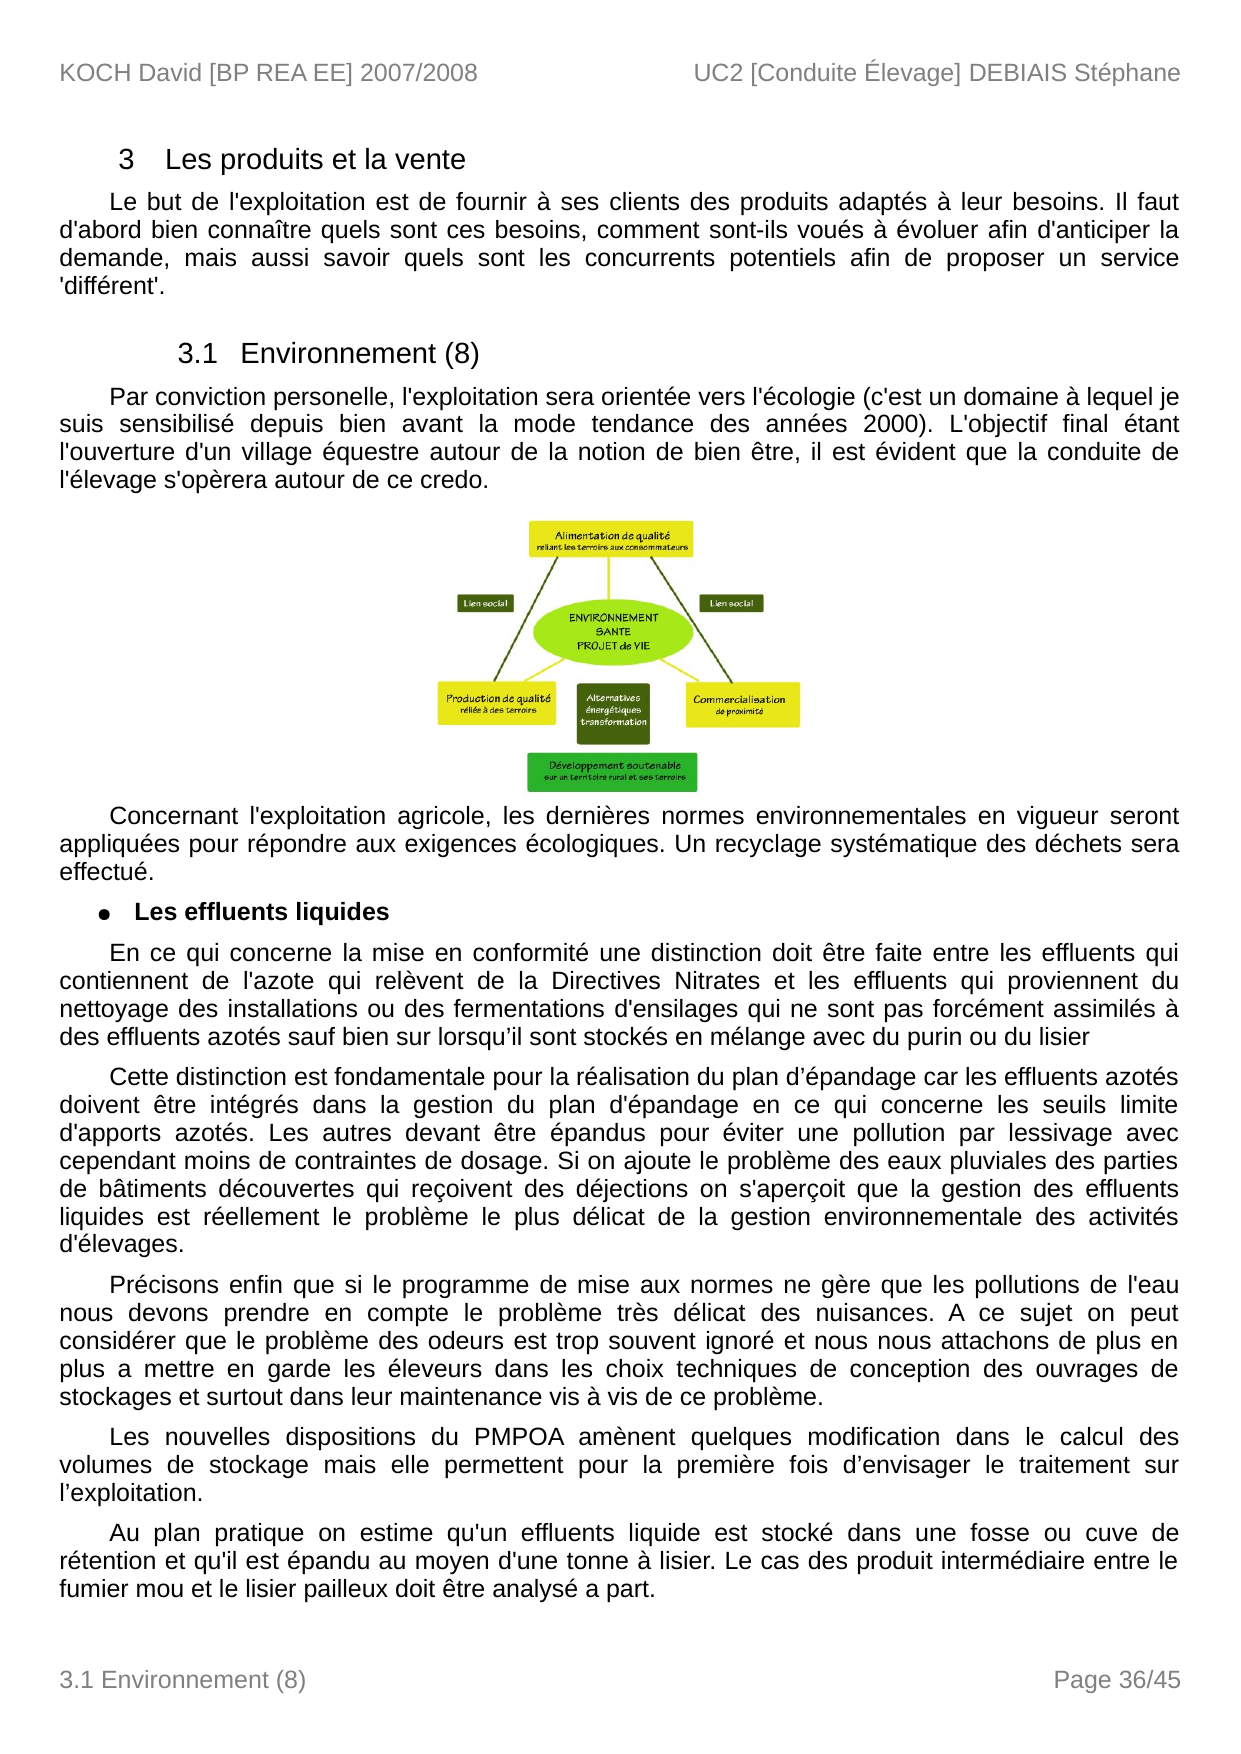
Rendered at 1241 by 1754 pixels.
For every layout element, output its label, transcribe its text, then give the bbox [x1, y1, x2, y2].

text Par conviction personelle, l'exploitation sera orientée vers l'écologie (c'est un domaine à lequel je suis sensibilisé depuis bien avant la mode tendance des années 2000). L'objectif final étant l'ouverture d'un village équestre autour de la notion de bien être, il est évident que la conduite de l'élevage s'opèrera autour de ce credo. [59, 382, 1181, 494]
text Le but de l'exploitation est de fournir à ses clients des produits adaptés à leur besoins. Il faut d'abord bien connaître quels sont ces besoins, comment sont-ils voués à évoluer afin d'anticiper la demande, mais aussi savoir quels sont les concurrents potentiels afin de proposer un service 'différent'. [59, 188, 1181, 300]
picture [424, 506, 816, 802]
text En ce qui concerne la mise en conformité une distinction doit être faite entre les effluents qui contiennent de l'azote qui relèvent de la Directives Nitrates et les effluents qui proviennent du nettoyage des installations ou des fermentations d'ensilages qui ne sont pas forcément assimilés à des effluents azotés sauf bien sur lorsqu’il sont stockés en mélange avec du purin ou du lisier [59, 938, 1181, 1050]
subtitle Environnement (8) [59, 337, 1181, 370]
list Les effluents liquides [97, 898, 1181, 926]
text Au plan pratique on estime qu'un effluents liquide est stocké dans une fosse ou cuve de rétention et qu'il est épandu au moyen d'une tonne à lisier. Le cas des produit intermédiaire entre le fumier mou et le lisier pailleux doit être analysé a part. [59, 1519, 1181, 1603]
text Précisons enfin que si le programme de mise aux normes ne gère que les pollutions de l'eau nous devons prendre en compte le problème très délicat des nuisances. A ce sujet on peut considérer que le problème des odeurs est trop souvent ignoré et nous nous attachons de plus en plus a mettre en garde les éleveurs dans les choix techniques de conception des ouvrages de stockages et surtout dans leur maintenance vis à vis de ce problème. [59, 1271, 1181, 1410]
subtitle Les produits et la vente [59, 143, 1181, 176]
text Cette distinction est fondamentale pour la réalisation du plan d’épandage car les effluents azotés doivent être intégrés dans la gestion du plan d'épandage en ce qui concerne les seuils limite d'apports azotés. Les autres devant être épandus pour éviter une pollution par lessivage avec cependant moins de contraintes de dosage. Si on ajoute le problème des eaux pluviales des parties de bâtiments découvertes qui reçoivent des déjections on s'aperçoit que la gestion des effluents liquides est réellement le problème le plus délicat de la gestion environnementale des activités d'élevages. [59, 1063, 1181, 1258]
text Concernant l'exploitation agricole, les dernières normes environnementales en vigueur seront appliquées pour répondre aux exigences écologiques. Un recyclage systématique des déchets sera effectué. [59, 507, 1181, 886]
text Les nouvelles dispositions du PMPOA amènent quelques modification dans le calcul des volumes de stockage mais elle permettent pour la première fois d’envisager le traitement sur l’exploitation. [59, 1423, 1181, 1506]
